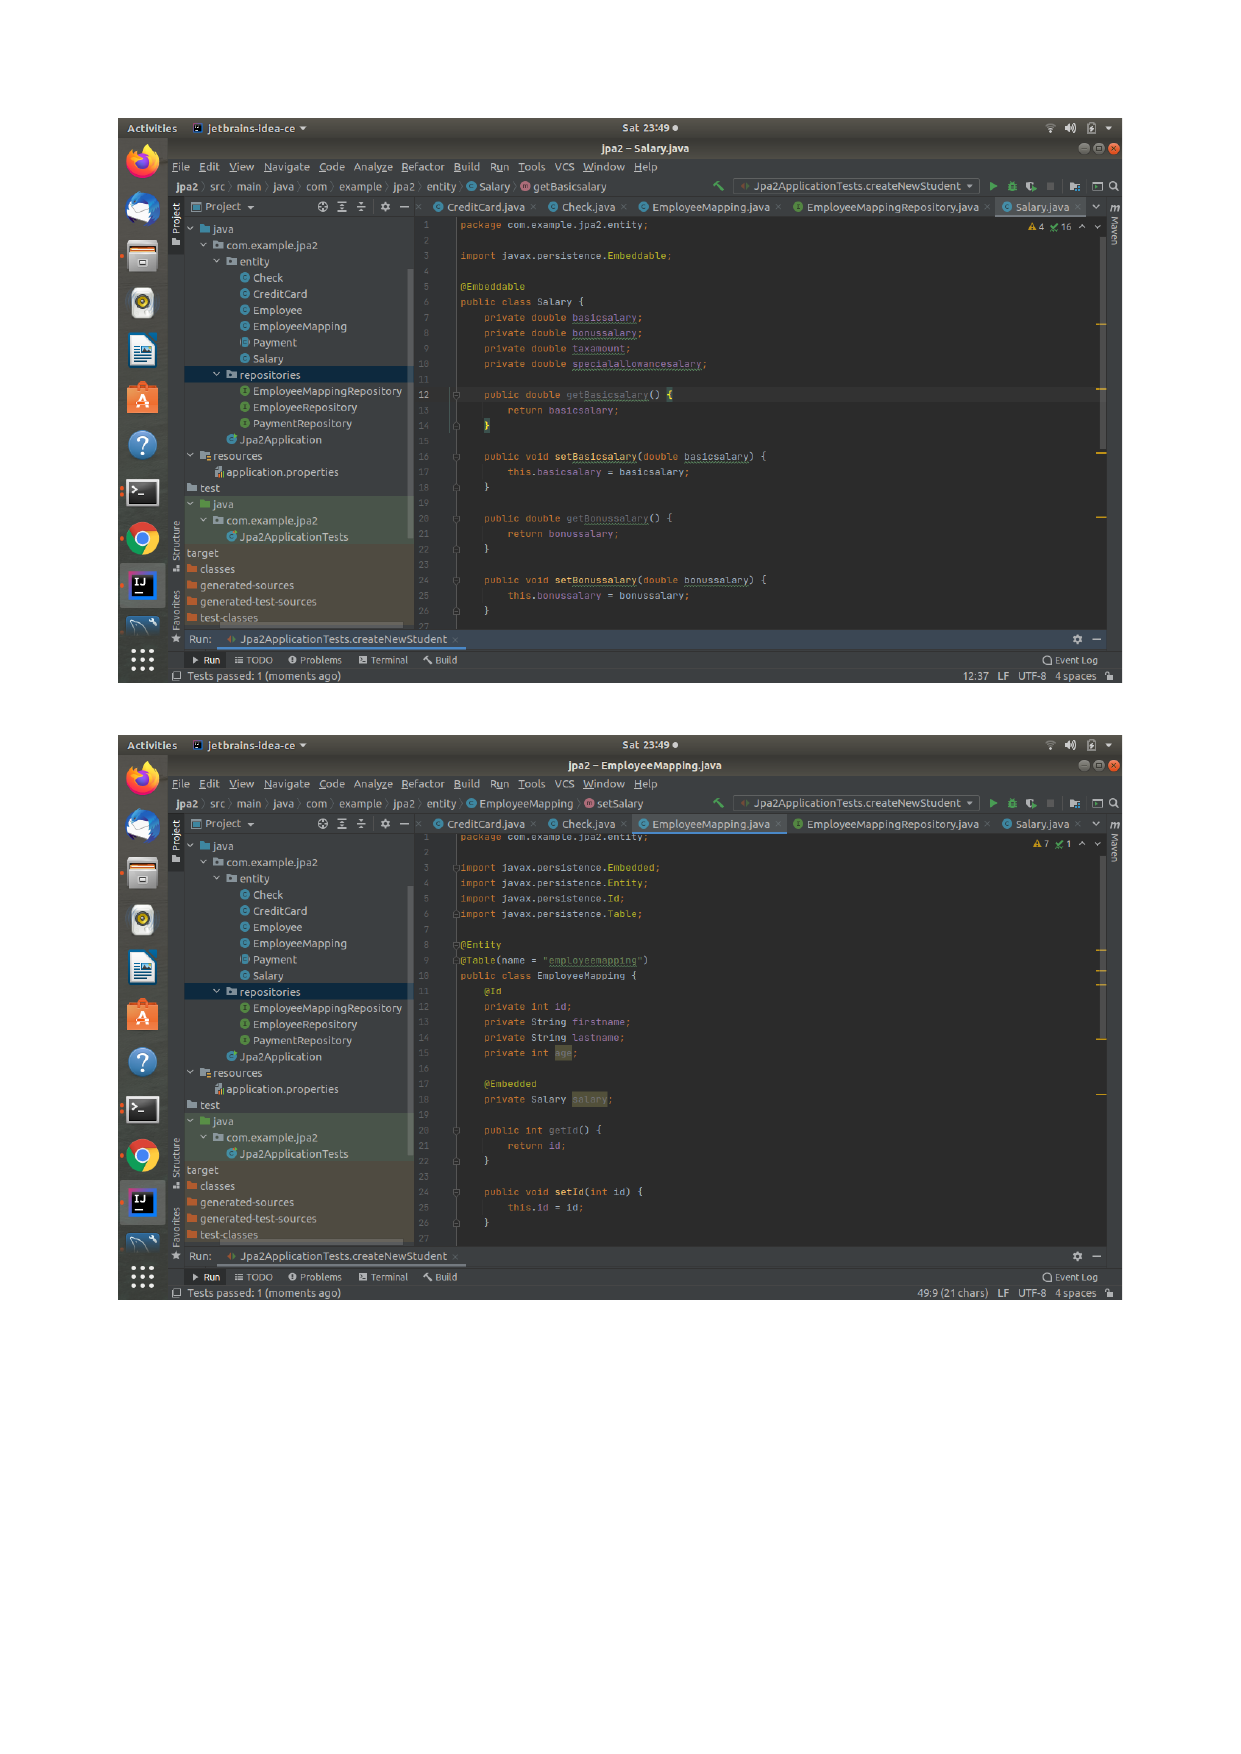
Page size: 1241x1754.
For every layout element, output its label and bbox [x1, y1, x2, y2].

picture [118, 735, 1123, 1300]
picture [118, 118, 1123, 683]
